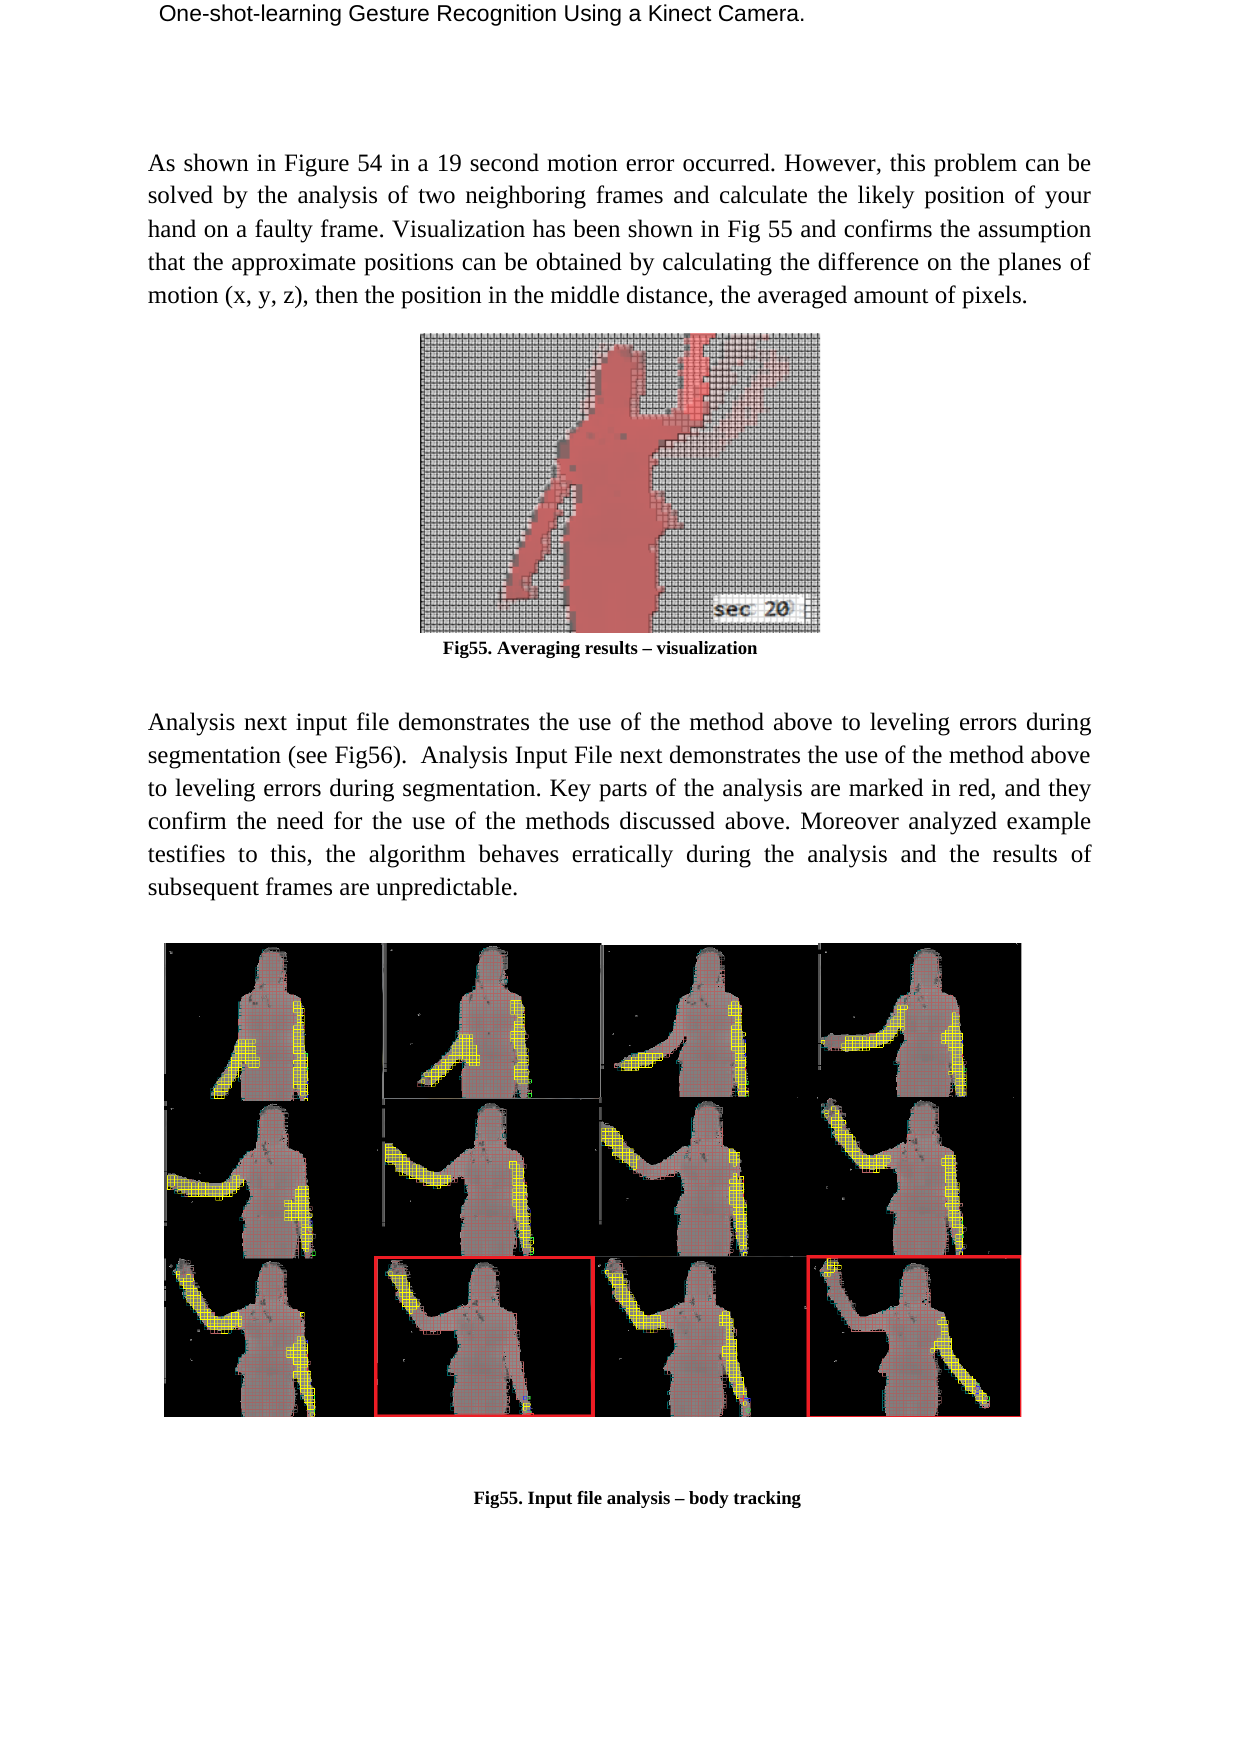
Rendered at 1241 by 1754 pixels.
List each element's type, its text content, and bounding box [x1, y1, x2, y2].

text Fig55. Input file analysis – body tracking [399, 1487, 1036, 1509]
text As shown in Figure 54 in a 19 second motion error occurred. However, this problem can be solved by the analysis of two neighboring frames and calculate the likely position of your hand on a faulty frame. Visualization has been shown in Fig 55 and confirms the assumption that the approximate positions can be obtained by calculating the difference on the planes of motion (x, y, z), then the position in the middle distance, the averaged amount of pixels. [148, 148, 1093, 308]
text Analysis next input file demonstrates the use of the method above to leveling errors during segmentation (see Fig56). Analysis Input File next demonstrates the use of the method above to leveling errors during segmentation. Key parts of the analysis are marked in red, and they confirm the need for the use of the methods discussed above. Moreover analyzed example testifies to this, the algorithm behaves erratically during the analysis and the results of subsequent frames are unpredictable. [148, 707, 1093, 901]
text Fig55. Averaging results – visualization [369, 637, 1093, 658]
